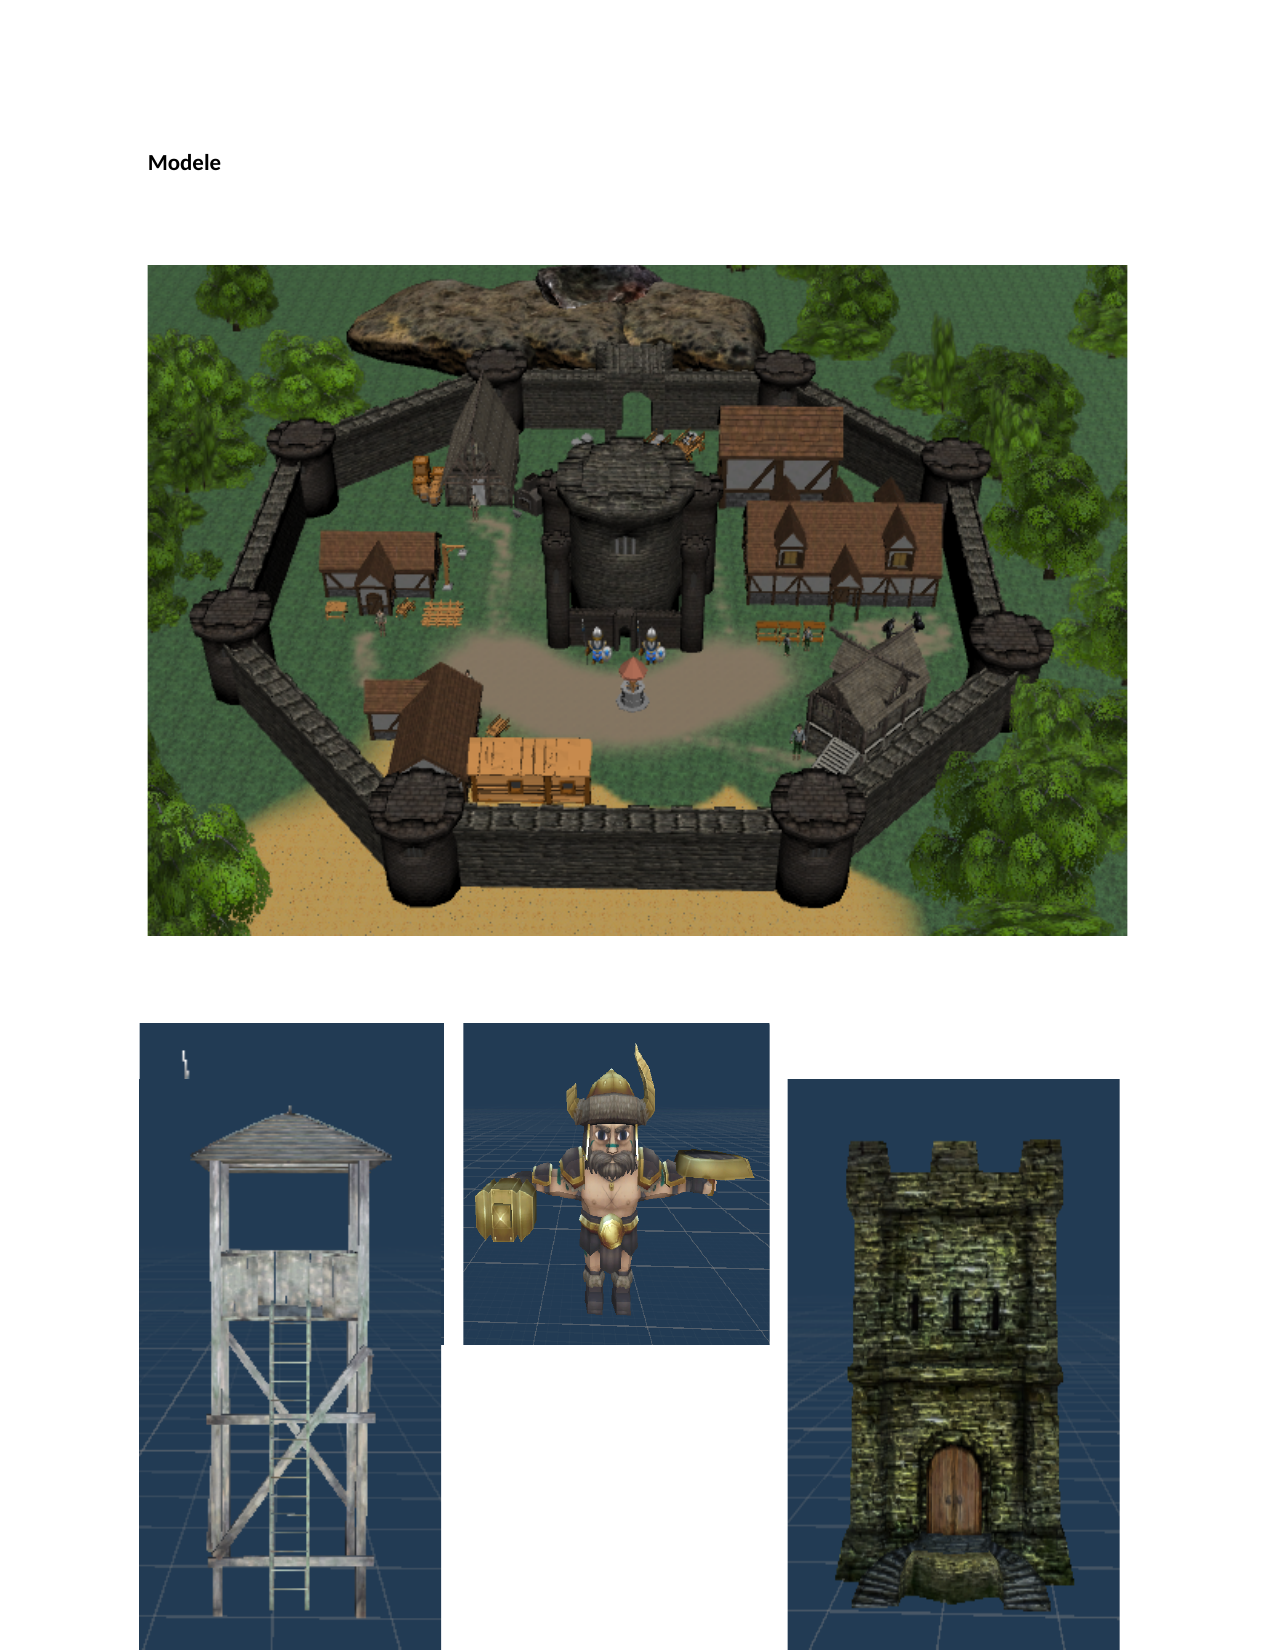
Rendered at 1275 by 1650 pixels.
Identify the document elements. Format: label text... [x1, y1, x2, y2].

text Modele [148, 148, 1127, 176]
